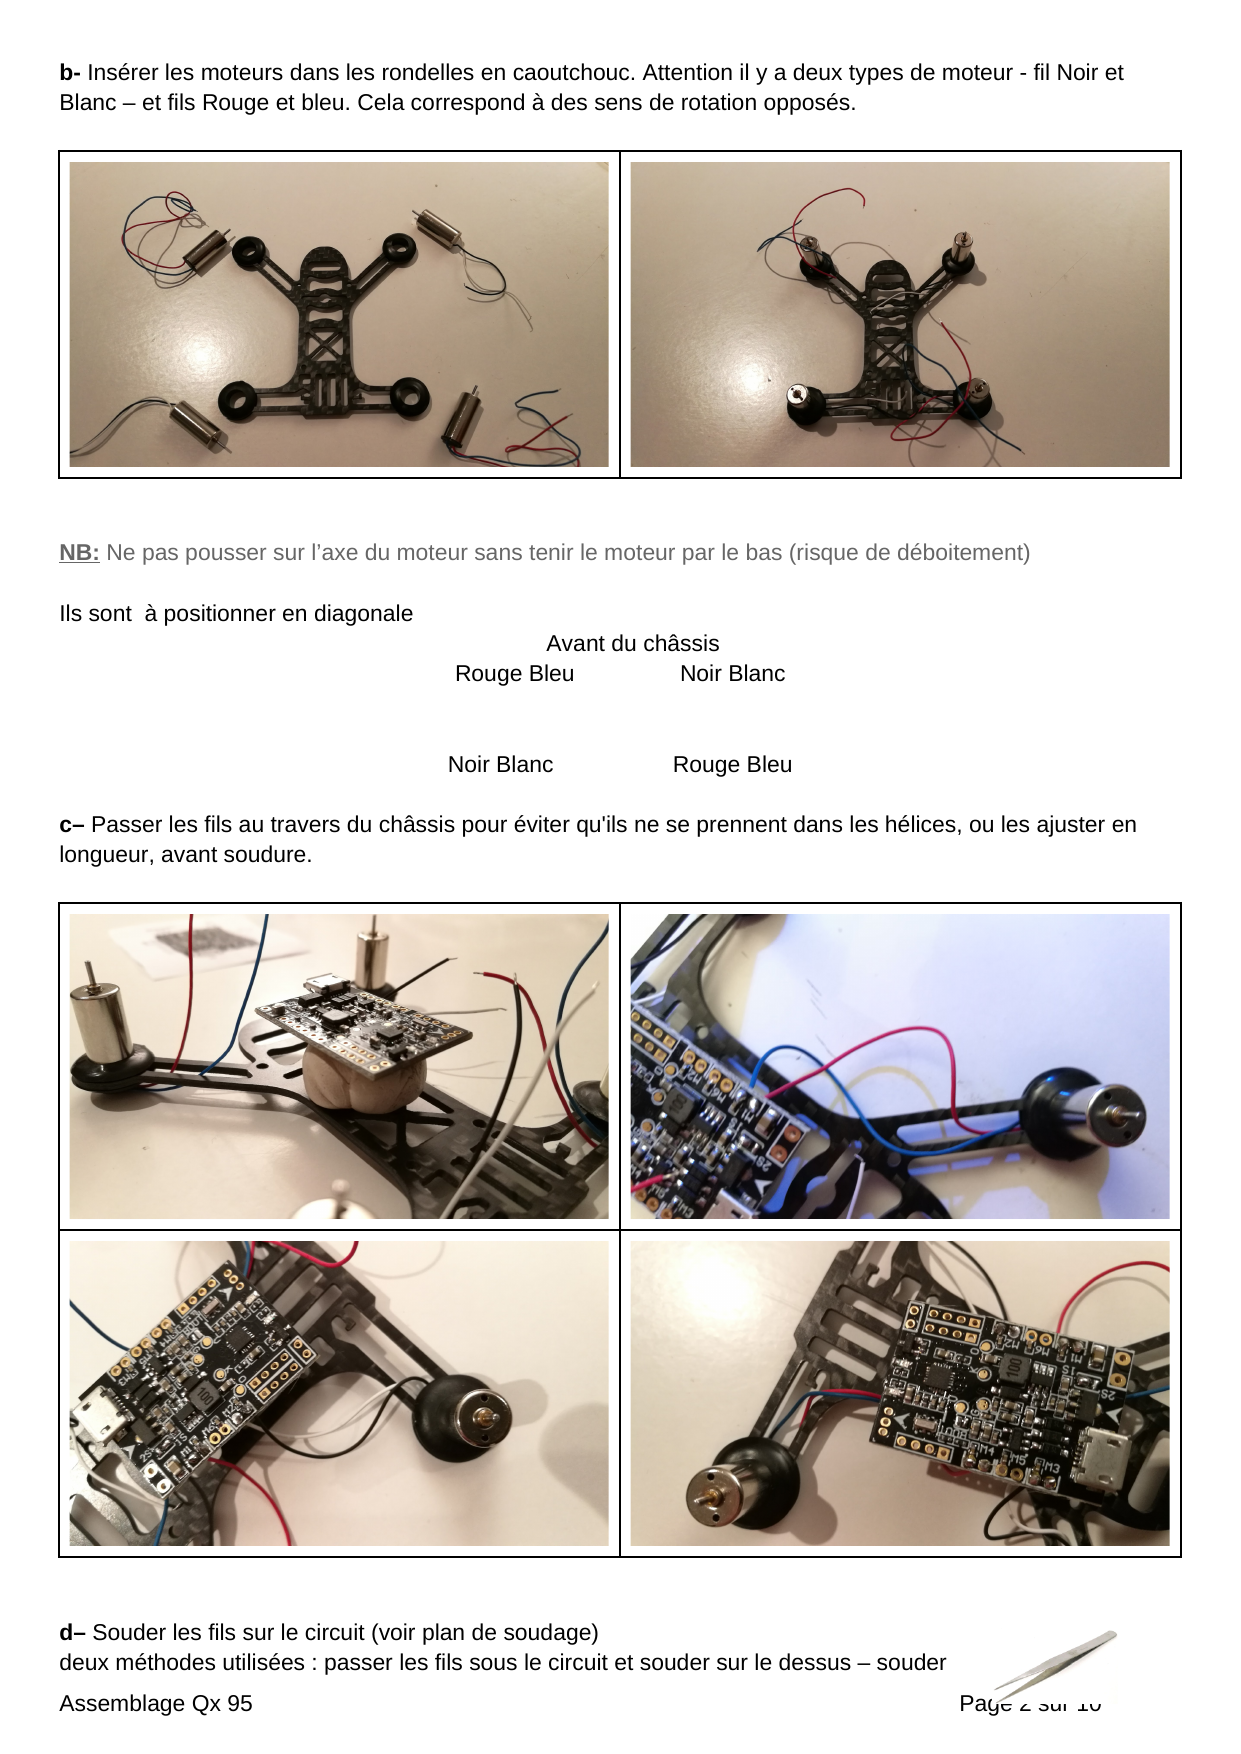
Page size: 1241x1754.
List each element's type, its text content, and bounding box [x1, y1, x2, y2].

text d– Souder les fils sur le circuit (voir plan de soudage) [59, 1618, 1181, 1645]
text Avant du châssis [59, 630, 1181, 656]
table_cell [621, 1231, 1180, 1556]
picture [630, 162, 1170, 467]
text deux méthodes utilisées : passer les fils sous le circuit et souder sur le dessus – souder [59, 1649, 991, 1675]
text Ils sont à positionner en diagonale [59, 600, 1181, 626]
table_header [621, 904, 1180, 1229]
picture [991, 1624, 1118, 1704]
text Noir Blanc Rouge Bleu [59, 751, 1181, 777]
table_header [60, 904, 619, 1229]
picture [69, 162, 609, 467]
picture [630, 914, 1170, 1219]
picture [69, 914, 609, 1219]
table_header [60, 152, 619, 477]
text b- Insérer les moteurs dans les rondelles en caoutchouc. Attention il y a deux types de moteur - fil Noir et Blanc – et fils Rouge et bleu. Cela correspond à des sens de rotation opposés. [59, 59, 1181, 116]
picture [630, 1241, 1170, 1546]
text NB: Ne pas pousser sur l’axe du moteur sans tenir le moteur par le bas (risque de déboitement) [59, 539, 1181, 566]
text c– Passer les fils au travers du châssis pour éviter qu'ils ne se prennent dans les hélices, ou les ajuster en longueur, avant soudure. [59, 811, 1181, 868]
text Rouge Bleu Noir Blanc [59, 660, 1181, 686]
table_header [621, 152, 1180, 477]
table_cell [60, 1231, 619, 1556]
picture [69, 1241, 609, 1546]
